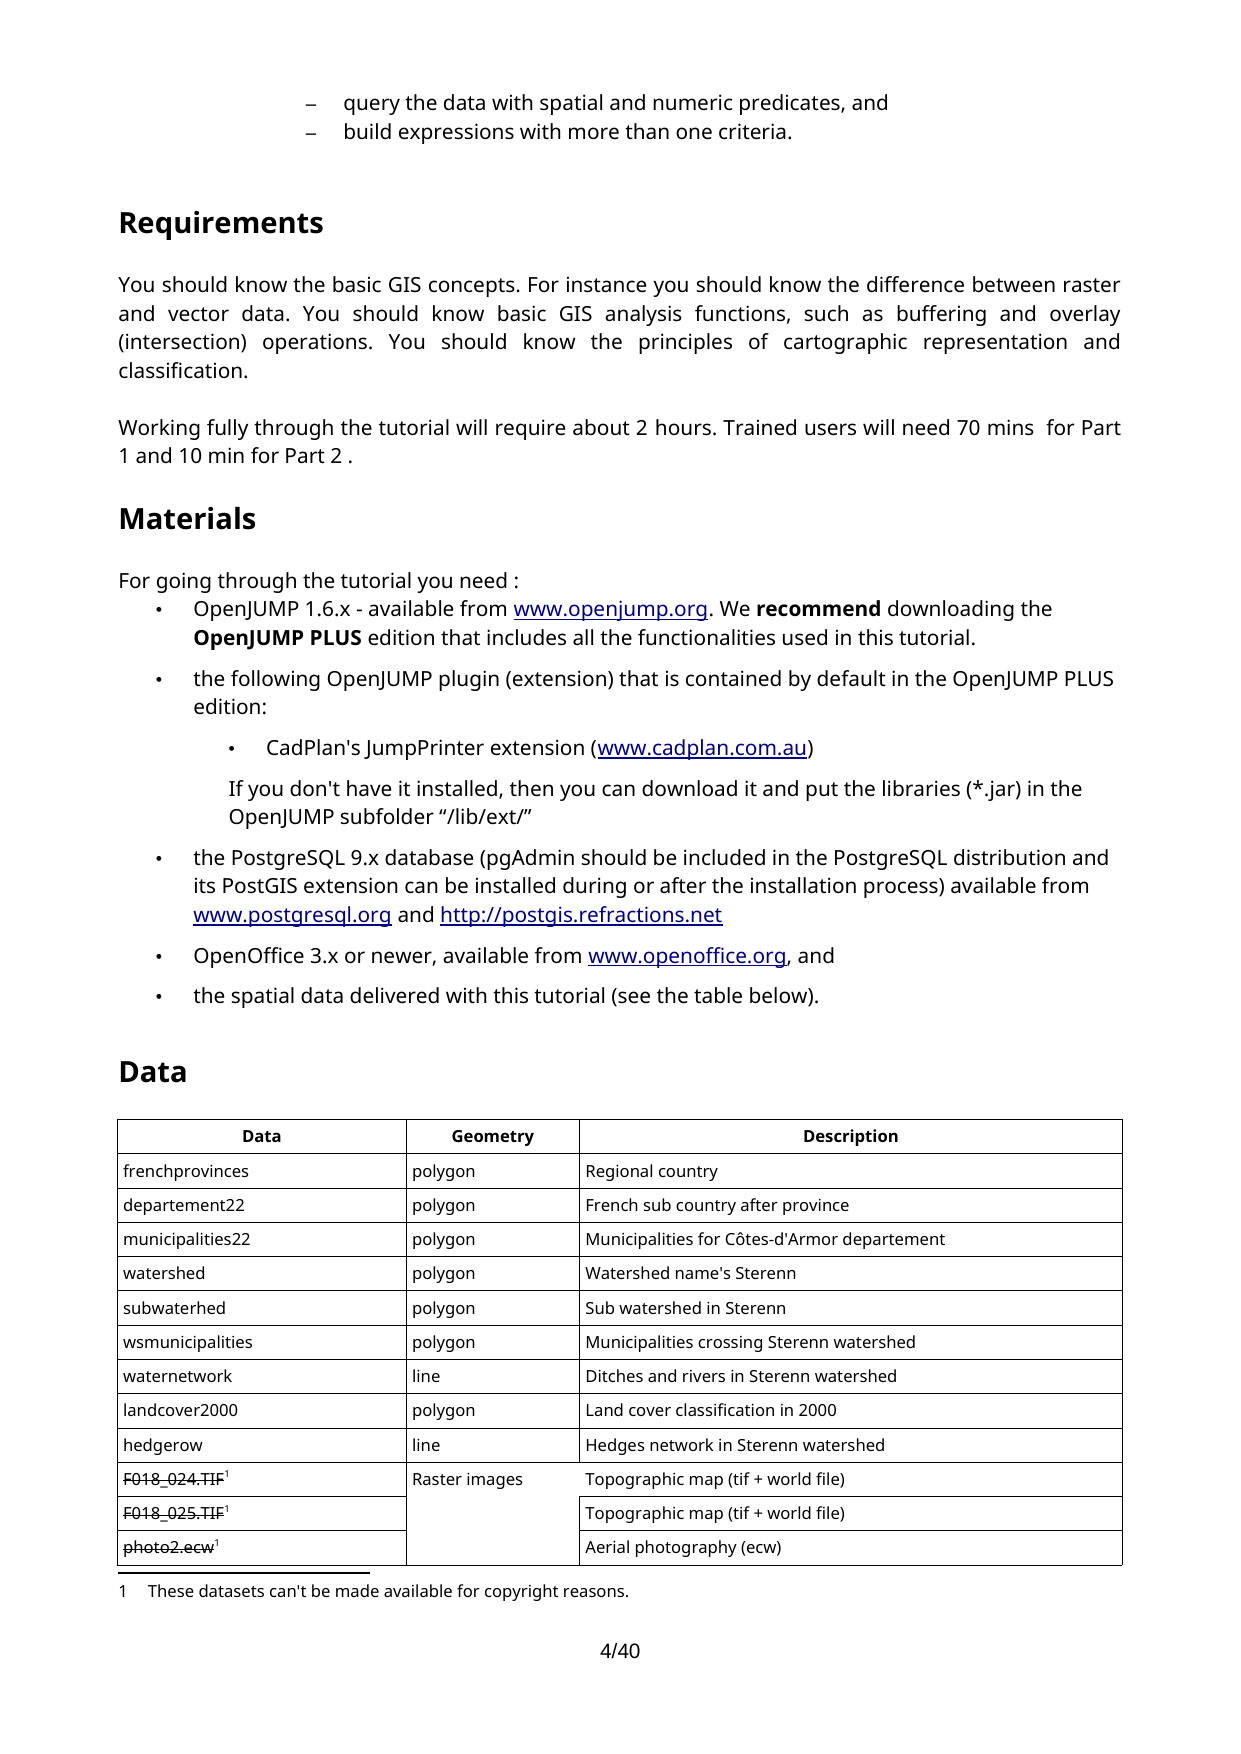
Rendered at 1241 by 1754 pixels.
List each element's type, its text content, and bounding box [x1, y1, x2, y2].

text Data [118, 1051, 1122, 1091]
table_header Description [580, 1120, 1122, 1153]
table_cell frenchprovinces [118, 1154, 406, 1188]
text For going through the tutorial you need : [118, 566, 1122, 594]
table_cell polygon [407, 1189, 579, 1222]
table_cell Regional country [580, 1154, 1122, 1188]
table_cell F018_025.TIF1 [118, 1497, 406, 1530]
table_cell departement22 [118, 1189, 406, 1222]
table_cell Topographic map (tif + world file) [580, 1497, 1122, 1530]
table_cell line [407, 1429, 579, 1462]
table_header Data [118, 1120, 406, 1153]
table_cell Land cover classification in 2000 [580, 1394, 1122, 1427]
list OpenOffice 3.x or newer, available from www.openoffice.org, and [156, 941, 1122, 969]
table_cell Raster images [407, 1463, 579, 1564]
table_header Topographic map (tif + world file) [580, 1463, 1122, 1496]
table_header F018_024.TIF [118, 1463, 406, 1496]
table_cell Municipalities for Côtes-d'Armor departement [580, 1223, 1122, 1256]
table_cell French sub country after province [580, 1189, 1122, 1222]
table_cell polygon [407, 1291, 579, 1325]
table_cell subwaterhed [118, 1291, 406, 1325]
table_cell waternetwork [118, 1360, 406, 1393]
table_cell polygon [407, 1394, 579, 1427]
list the following OpenJUMP plugin (extension) that is contained by default in the OpenJUMP PLUS edition: [156, 664, 1122, 721]
text You should know the basic GIS concepts. For instance you should know the difference between raster and vector data. You should know basic GIS analysis functions, such as buffering and overlay (intersection) operations. You should know the principles of cartographic representation and classification. [118, 270, 1122, 384]
text Working fully through the tutorial will require about 2 hours. Trained users will need 70 mins for Part 1 and 10 min for Part 2 . [118, 413, 1122, 469]
table_cell polygon [407, 1223, 579, 1256]
table_cell polygon [407, 1154, 579, 1188]
table_cell photo2.ecw1 [118, 1531, 406, 1564]
table_cell Hedges network in Sterenn watershed [580, 1429, 1122, 1462]
text Materials [118, 498, 1122, 538]
table_cell landcover2000 [118, 1394, 406, 1427]
table_cell Watershed name's Sterenn [580, 1257, 1122, 1290]
list build expressions with more than one criteria. [306, 117, 1122, 145]
table_cell Ditches and rivers in Sterenn watershed [580, 1360, 1122, 1393]
list the spatial data delivered with this tutorial (see the table below). [156, 982, 1122, 1010]
table_cell polygon [407, 1326, 579, 1359]
table_header Geometry [407, 1120, 579, 1153]
list If you don't have it installed, then you can download it and put the libraries (*.jar) in the OpenJUMP subfolder “/lib/ext/” [228, 774, 1122, 831]
table_cell hedgerow [118, 1429, 406, 1462]
table_cell line [407, 1360, 579, 1393]
list OpenJUMP 1.6.x - available from www.openjump.org. We recommend downloading the OpenJUMP PLUS edition that includes all the functionalities used in this tutorial. [156, 594, 1122, 651]
list query the data with spatial and numeric predicates, and [306, 88, 1122, 117]
list the PostgreSQL 9.x database (pgAdmin should be included in the PostgreSQL distribution and its PostGIS extension can be installed during or after the installation process) available from www.postgresql.org and http://postgis.refractions.net [156, 843, 1122, 928]
table_cell polygon [407, 1257, 579, 1290]
table_cell wsmunicipalities [118, 1326, 406, 1359]
table_cell Aerial photography (ecw) [580, 1531, 1122, 1564]
table_cell municipalities22 [118, 1223, 406, 1256]
table_cell watershed [118, 1257, 406, 1290]
text Requirements [118, 202, 1122, 242]
table_cell Sub watershed in Sterenn [580, 1291, 1122, 1325]
list CadPlan's JumpPrinter extension (www.cadplan.com.au) [228, 733, 1122, 761]
table_cell Municipalities crossing Sterenn watershed [580, 1326, 1122, 1359]
